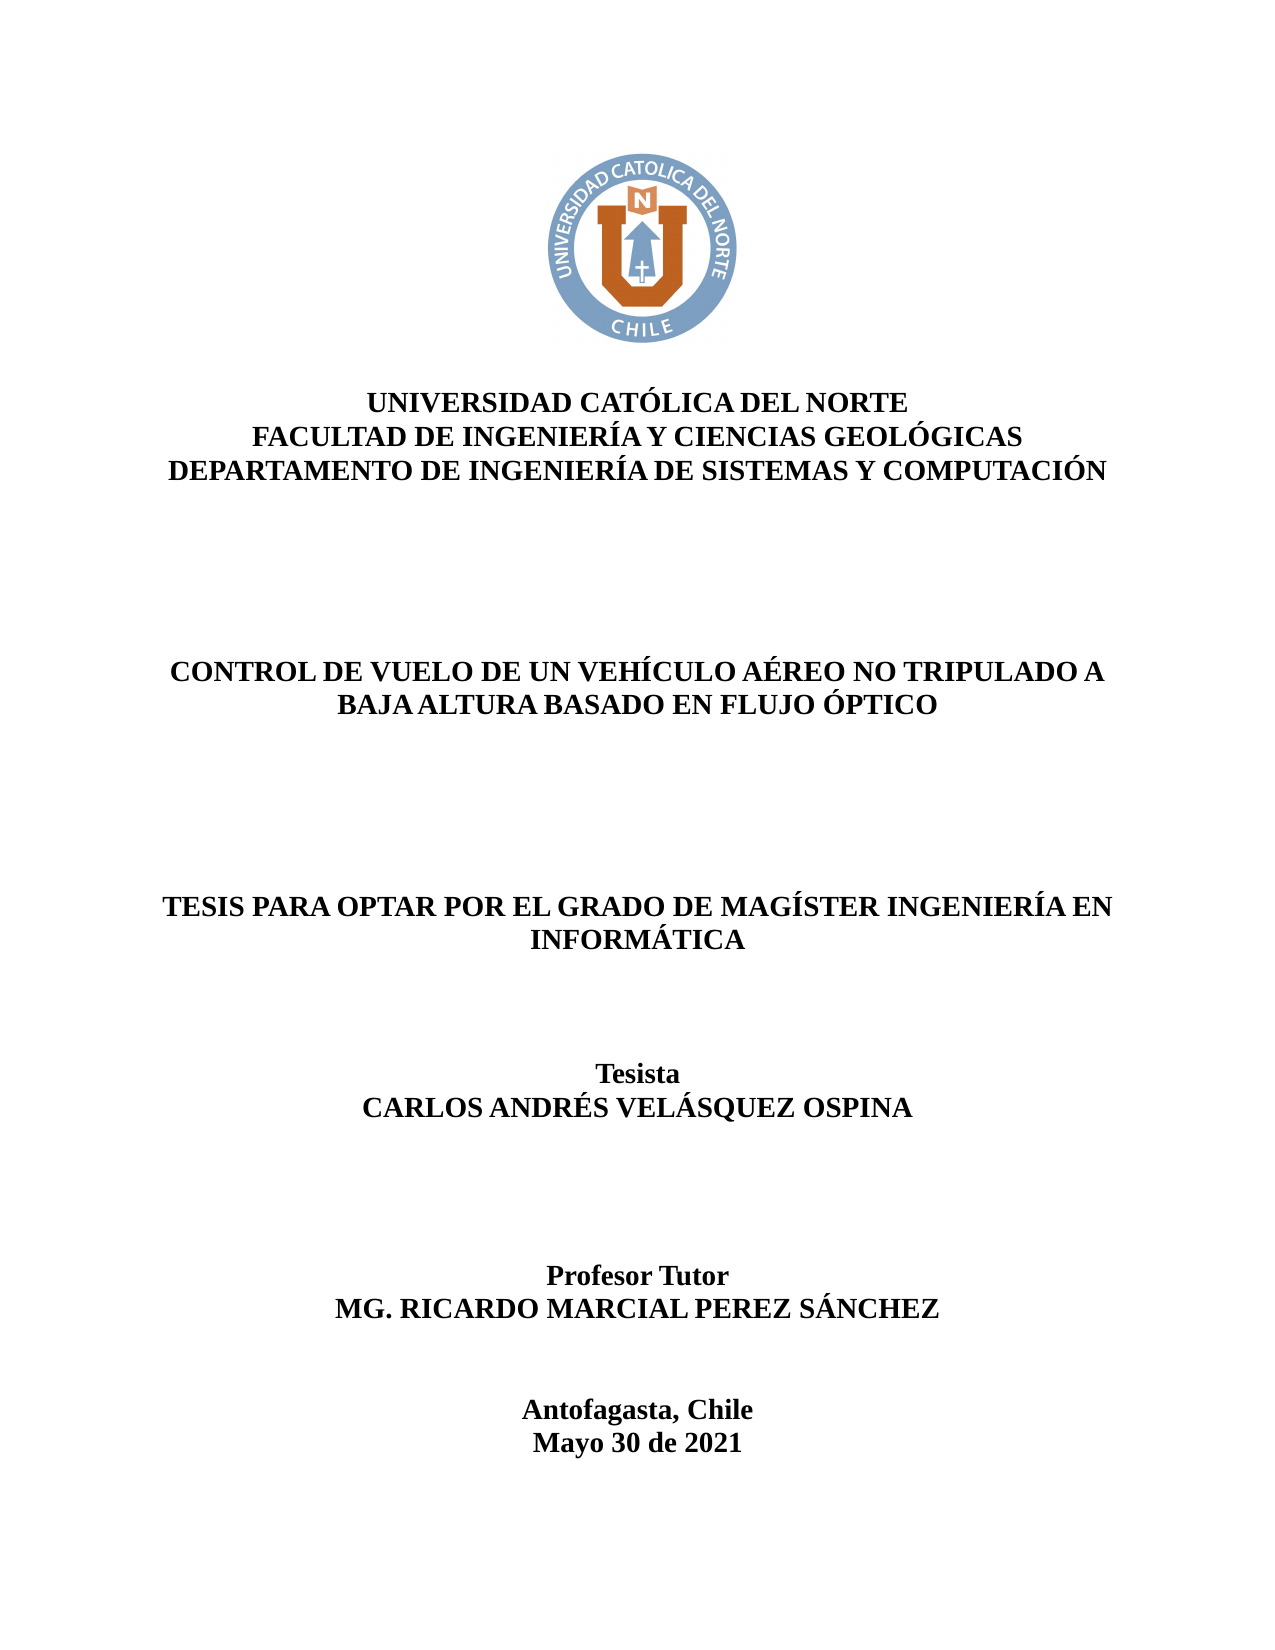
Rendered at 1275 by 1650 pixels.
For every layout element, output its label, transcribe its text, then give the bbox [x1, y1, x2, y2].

text UNIVERSIDAD CATÓLICA DEL NORTE [148, 386, 1127, 419]
text MG. RICARDO MARCIAL PEREZ SÁNCHEZ [148, 1291, 1127, 1325]
text Antofagasta, Chile [148, 1392, 1127, 1425]
text TESIS PARA OPTAR POR EL GRADO DE MAGÍSTER INGENIERÍA EN INFORMÁTICA [148, 889, 1127, 956]
text Mayo 30 de 2021 [148, 1425, 1127, 1459]
text Tesista [148, 1056, 1127, 1090]
text CARLOS ANDRÉS VELÁSQUEZ OSPINA [148, 1090, 1127, 1123]
text FACULTAD DE INGENIERÍA Y CIENCIAS GEOLÓGICAS [148, 419, 1127, 453]
picture [543, 147, 744, 352]
text CONTROL DE VUELO DE UN VEHÍCULO AÉREO NO TRIPULADO A BAJA ALTURA BASADO EN FLUJO ÓPTICO [148, 654, 1127, 721]
text DEPARTAMENTO DE INGENIERÍA DE SISTEMAS Y COMPUTACIÓN [148, 453, 1127, 486]
text Profesor Tutor [148, 1258, 1127, 1291]
